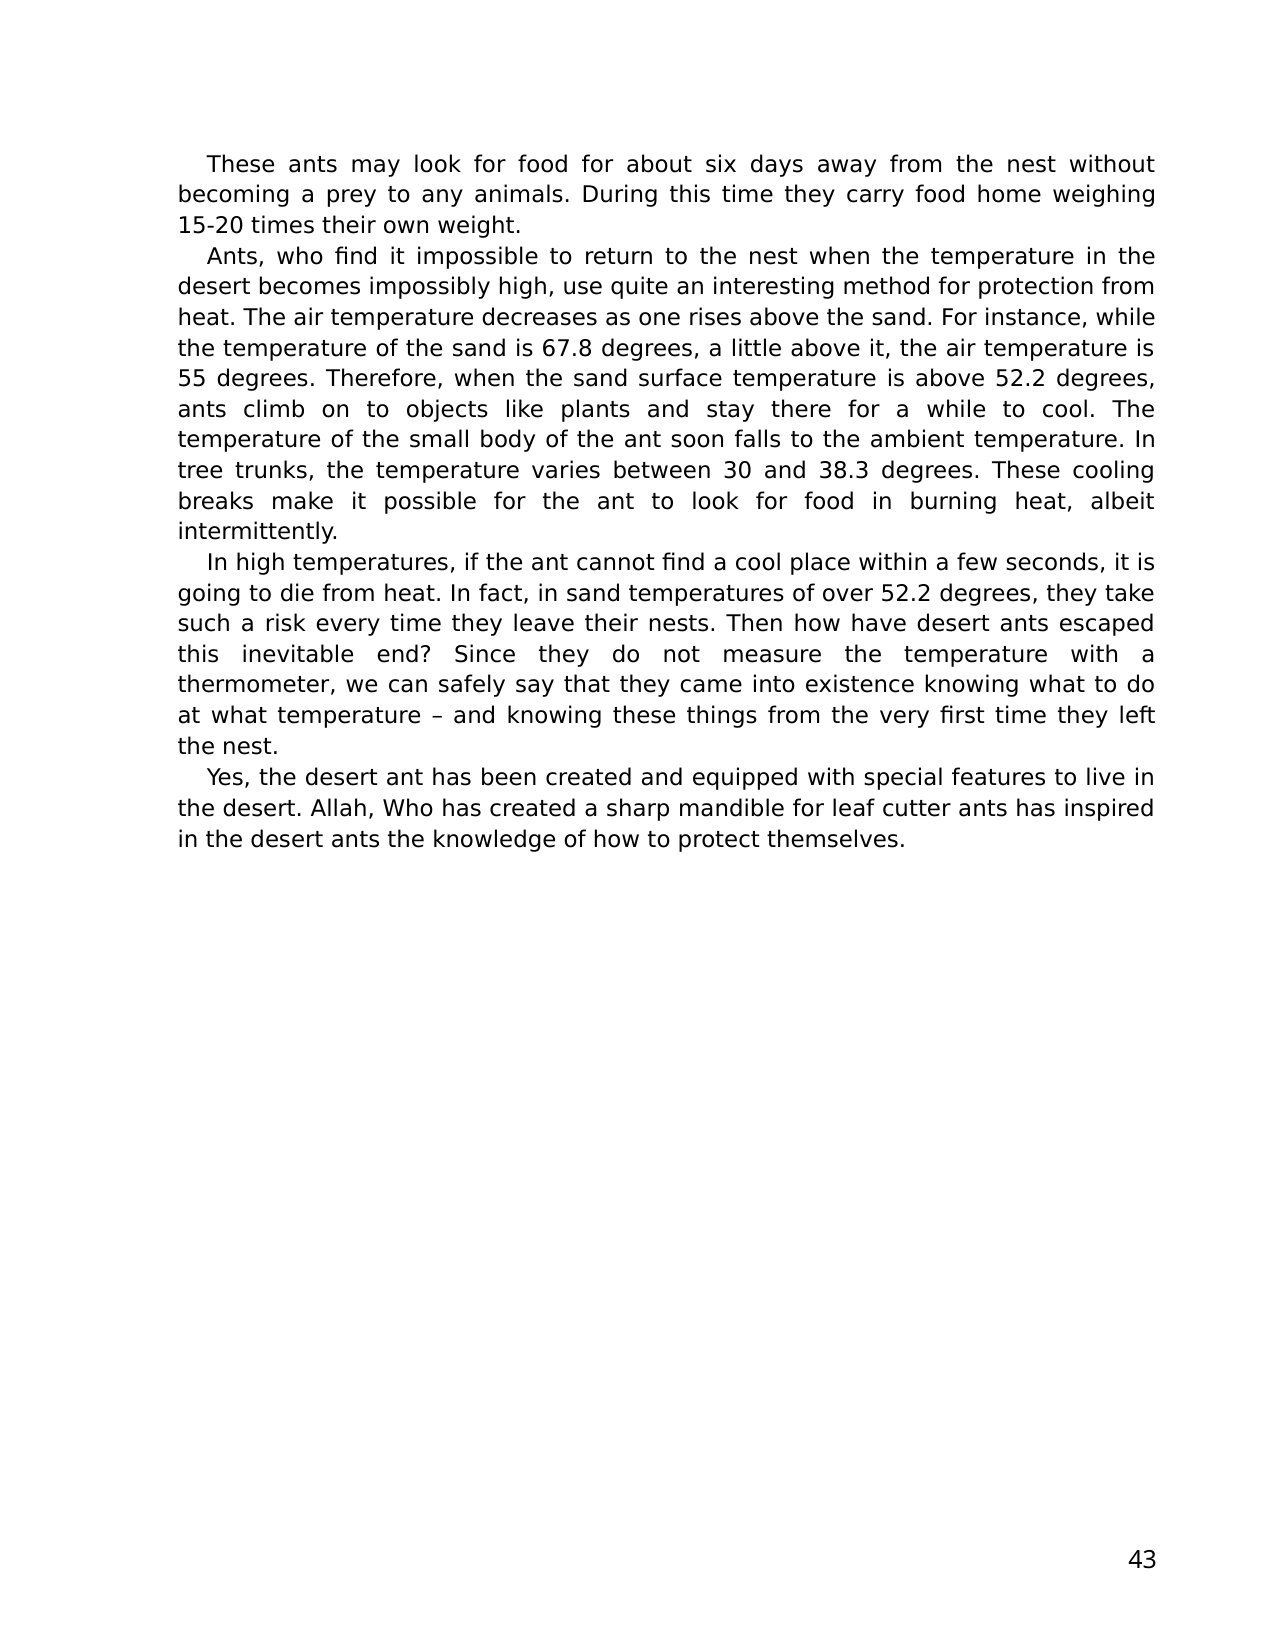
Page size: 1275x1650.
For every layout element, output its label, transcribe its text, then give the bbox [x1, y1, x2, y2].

text Yes, the desert ant has been created and equipped with special features to live in the desert. Allah, Who has created a sharp mandible for leaf cutter ants has inspired in the desert ants the knowledge of how to protect themselves. [177, 760, 1157, 854]
text In high temperatures, if the ant cannot find a cool place within a few seconds, it is going to die from heat. In fact, in sand temperatures of over 52.2 degrees, they take such a risk every time they leave their nests. Then how have desert ants escaped this inevitable end? Since they do not measure the temperature with a thermometer, we can safely say that they came into existence knowing what to do at what temperature – and knowing these things from the very first time they left the nest. [177, 546, 1157, 760]
text Ants, who find it impossible to return to the nest when the temperature in the desert becomes impossibly high, use quite an interesting method for protection from heat. The air temperature decreases as one rises above the sand. For instance, while the temperature of the sand is 67.8 degrees, a little above it, the air temperature is 55 degrees. Therefore, when the sand surface temperature is above 52.2 degrees, ants climb on to objects like plants and stay there for a while to cool. The temperature of the small body of the ant soon falls to the ambient temperature. In tree trunks, the temperature varies between 30 and 38.3 degrees. These cooling breaks make it possible for the ant to look for food in burning heat, albeit intermittently. [177, 239, 1157, 546]
text These ants may look for food for about six days away from the nest without becoming a prey to any animals. During this time they carry food home weighing 15-20 times their own weight. [177, 148, 1157, 239]
